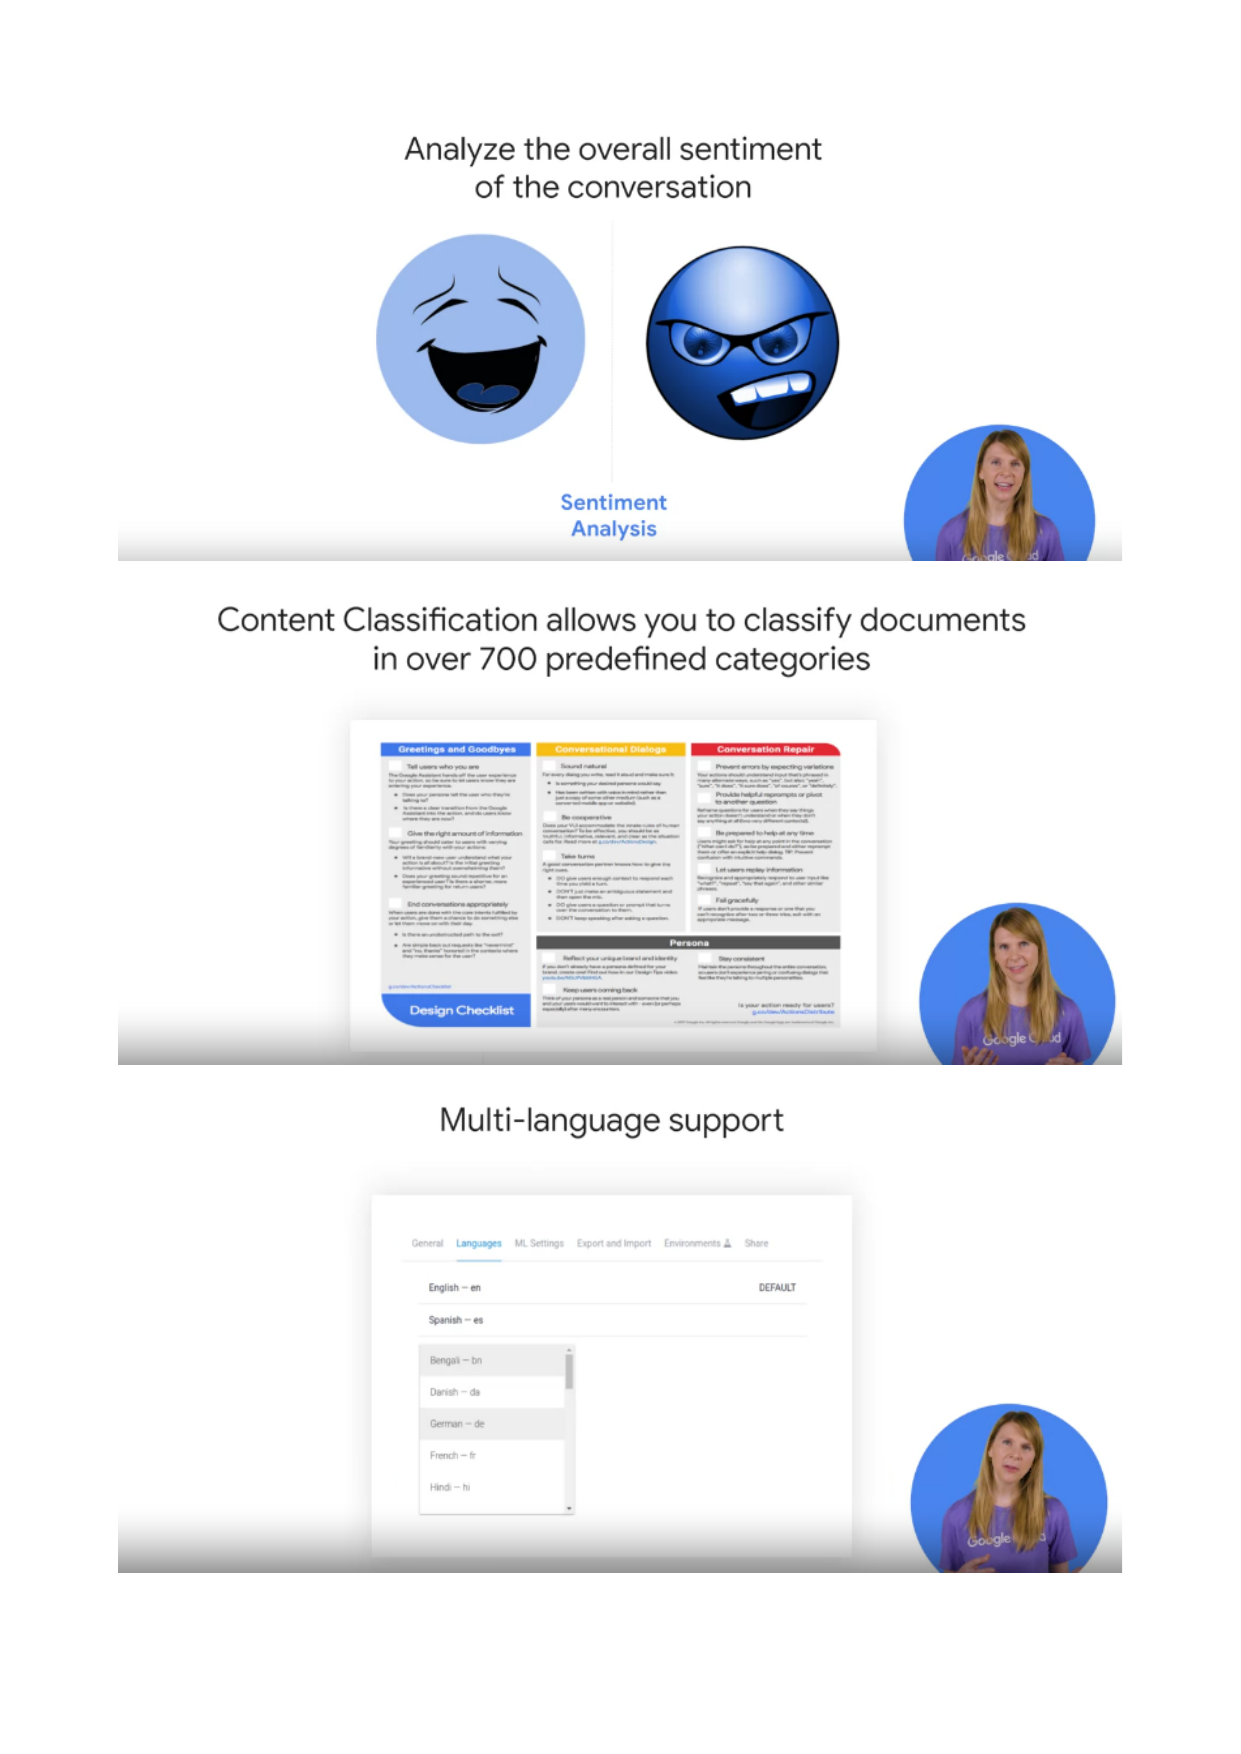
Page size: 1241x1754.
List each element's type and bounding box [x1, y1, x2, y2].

picture [118, 1093, 1123, 1573]
picture [118, 589, 1123, 1065]
picture [118, 118, 1123, 561]
